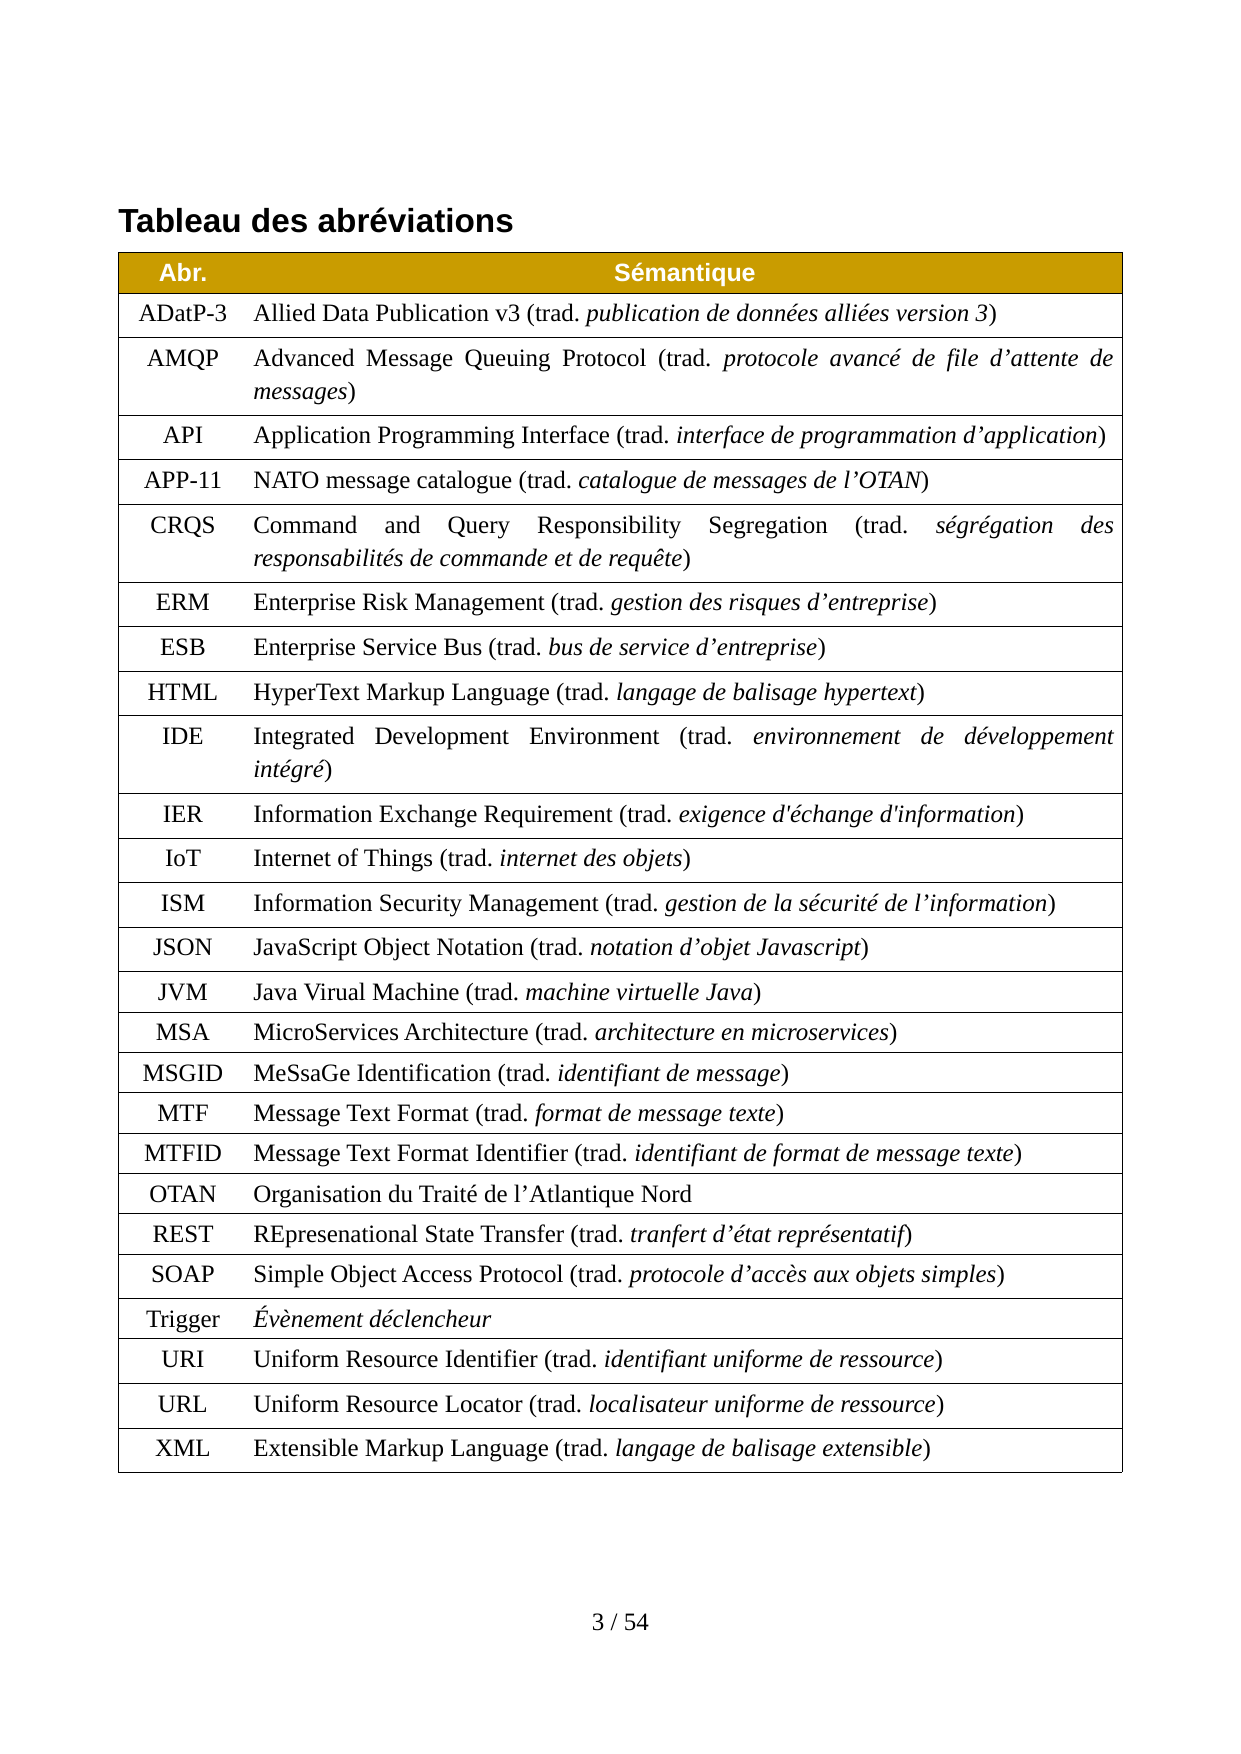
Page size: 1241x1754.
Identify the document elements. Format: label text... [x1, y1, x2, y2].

table_cell ESB [119, 627, 247, 671]
table_cell API [119, 416, 247, 459]
table_cell AMQP [119, 338, 247, 415]
table_cell MSGID [119, 1053, 247, 1092]
table_cell Uniform Resource Locator (trad. localisateur uniforme de ressource) [247, 1384, 1122, 1427]
table_cell Information Exchange Requirement (trad. exigence d'échange d'information) [247, 794, 1122, 837]
table_cell MeSsaGe Identification (trad. identifiant de message) [247, 1053, 1122, 1092]
table_cell Internet of Things (trad. internet des objets) [247, 839, 1122, 882]
table_cell ADatP-3 [119, 294, 247, 337]
table_cell URL [119, 1384, 247, 1427]
table_cell ERM [119, 583, 247, 626]
table_cell IER [119, 794, 247, 837]
table_cell SOAP [119, 1255, 247, 1298]
table_cell Extensible Markup Language (trad. langage de balisage extensible) [247, 1429, 1122, 1472]
table_header Abr. [119, 253, 247, 293]
table_cell URI [119, 1339, 247, 1383]
table_cell REpresenational State Transfer (trad. tranfert d’état représentatif) [247, 1214, 1122, 1253]
table_cell ISM [119, 883, 247, 927]
table_cell HTML [119, 672, 247, 715]
table_cell JSON [119, 928, 247, 971]
table_cell MSA [119, 1013, 247, 1052]
table_cell Application Programming Interface (trad. interface de programmation d’application) [247, 416, 1122, 459]
table_cell Enterprise Service Bus (trad. bus de service d’entreprise) [247, 627, 1122, 671]
table_cell Command and Query Responsibility Segregation (trad. ségrégation des responsabilités de commande et de requête) [247, 505, 1122, 582]
table_cell Uniform Resource Identifier (trad. identifiant uniforme de ressource) [247, 1339, 1122, 1383]
table_cell Message Text Format Identifier (trad. identifiant de format de message texte) [247, 1134, 1122, 1173]
subtitle Tableau des abréviations [118, 201, 1122, 240]
table_cell HyperText Markup Language (trad. langage de balisage hypertext) [247, 672, 1122, 715]
table_cell CRQS [119, 505, 247, 582]
table_cell XML [119, 1429, 247, 1472]
table_cell Simple Object Access Protocol (trad. protocole d’accès aux objets simples) [247, 1255, 1122, 1298]
table_cell MTF [119, 1093, 247, 1132]
table_header Sémantique [247, 253, 1122, 293]
table_cell Java Virual Machine (trad. machine virtuelle Java) [247, 972, 1122, 1012]
table_cell OTAN [119, 1174, 247, 1213]
table_cell MTFID [119, 1134, 247, 1173]
table_cell Allied Data Publication v3 (trad. publication de données alliées version 3) [247, 294, 1122, 337]
table_cell Trigger [119, 1299, 247, 1338]
table_cell Enterprise Risk Management (trad. gestion des risques d’entreprise) [247, 583, 1122, 626]
table_cell Integrated Development Environment (trad. environnement de développement intégré) [247, 716, 1122, 793]
table_cell Évènement déclencheur [247, 1299, 1122, 1338]
table_cell JVM [119, 972, 247, 1012]
table_cell Message Text Format (trad. format de message texte) [247, 1093, 1122, 1132]
table_cell Information Security Management (trad. gestion de la sécurité de l’information) [247, 883, 1122, 927]
table_cell Advanced Message Queuing Protocol (trad. protocole avancé de file d’attente de messages) [247, 338, 1122, 415]
table_cell JavaScript Object Notation (trad. notation d’objet Javascript) [247, 928, 1122, 971]
table_cell NATO message catalogue (trad. catalogue de messages de l’OTAN) [247, 460, 1122, 504]
table_cell APP-11 [119, 460, 247, 504]
table_cell Organisation du Traité de l’Atlantique Nord [247, 1174, 1122, 1213]
table_cell REST [119, 1214, 247, 1253]
table_cell IDE [119, 716, 247, 793]
table_cell IoT [119, 839, 247, 882]
table_cell MicroServices Architecture (trad. architecture en microservices) [247, 1013, 1122, 1052]
